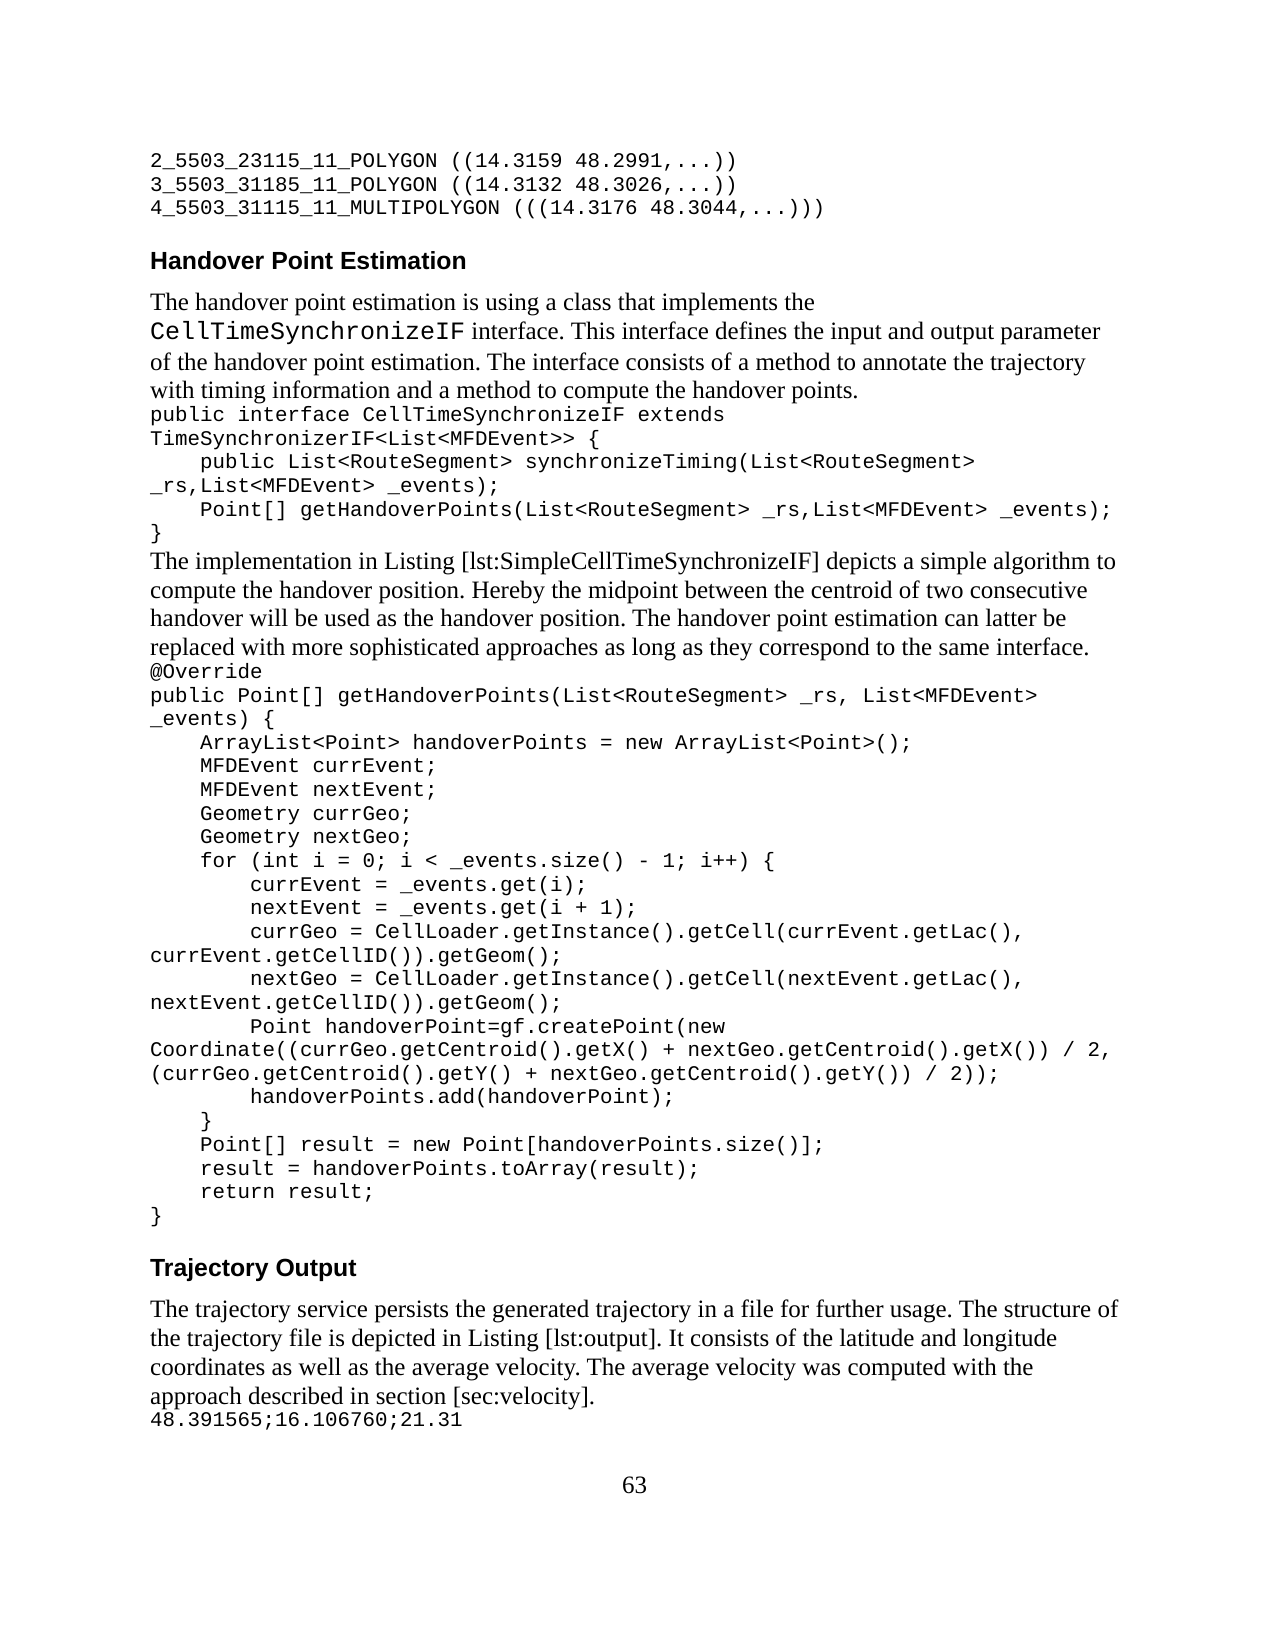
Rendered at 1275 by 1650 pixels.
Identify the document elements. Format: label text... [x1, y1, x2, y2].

text public interface CellTimeSynchronizeIF extends TimeSynchronizerIF<List<MFDEvent>> { [150, 404, 1125, 451]
text MFDEvent currEvent; [150, 756, 1125, 779]
text } [150, 1205, 1125, 1228]
text The handover point estimation is using a class that implements the CellTimeSynchronizeIF interface. This interface defines the input and output parameter of the handover point estimation. The interface consists of a method to annotate the trajectory with timing information and a method to compute the handover points. [150, 287, 1125, 404]
text } [150, 1110, 1125, 1134]
text Geometry currGeo; [150, 803, 1125, 826]
text nextEvent = _events.get(i + 1); [150, 897, 1125, 921]
text handoverPoints.add(handoverPoint); [150, 1087, 1125, 1110]
text nextGeo = CellLoader.getInstance().getCell(nextEvent.getLac(), nextEvent.getCellID()).getGeom(); [150, 968, 1125, 1016]
text return result; [150, 1181, 1125, 1205]
text 2_5503_23115_11_POLYGON ((14.3159 48.2991,...)) [150, 150, 1125, 174]
text MFDEvent nextEvent; [150, 779, 1125, 803]
text result = handoverPoints.toArray(result); [150, 1157, 1125, 1181]
text Point[] result = new Point[handoverPoints.size()]; [150, 1134, 1125, 1157]
text Geometry nextGeo; [150, 826, 1125, 850]
text 4_5503_31115_11_MULTIPOLYGON (((14.3176 48.3044,...))) [150, 197, 1125, 221]
text 48.391565;16.106760;21.31 [150, 1409, 1125, 1433]
text public List<RouteSegment> synchronizeTiming(List<RouteSegment> _rs,List<MFDEvent> _events); [150, 451, 1125, 499]
text currGeo = CellLoader.getInstance().getCell(currEvent.getLac(), currEvent.getCellID()).getGeom(); [150, 921, 1125, 968]
text 3_5503_31185_11_POLYGON ((14.3132 48.3026,...)) [150, 174, 1125, 197]
text ArrayList<Point> handoverPoints = new ArrayList<Point>(); [150, 732, 1125, 756]
subtitle Trajectory Output [150, 1253, 1125, 1282]
text @Override [150, 661, 1125, 684]
text Point handoverPoint=gf.createPoint(new Coordinate((currGeo.getCentroid().getX() + nextGeo.getCentroid().getX()) / 2, (currGeo.getCentroid().getY() + nextGeo.getCentroid().getY()) / 2)); [150, 1016, 1125, 1087]
text The trajectory service persists the generated trajectory in a file for further usage. The structure of the trajectory file is depicted in Listing [lst:output]. It consists of the latitude and longitude coordinates as well as the average velocity. The average velocity was computed with the approach described in section [sec:velocity]. [150, 1294, 1125, 1409]
text public Point[] getHandoverPoints(List<RouteSegment> _rs, List<MFDEvent> _events) { [150, 684, 1125, 732]
text The implementation in Listing [lst:SimpleCellTimeSynchronizeIF] depicts a simple algorithm to compute the handover position. Hereby the midpoint between the centroid of two consecutive handover will be used as the handover position. The handover point estimation can latter be replaced with more sophisticated approaches as long as they correspond to the same interface. [150, 546, 1125, 661]
text } [150, 522, 1125, 546]
text for (int i = 0; i < _events.size() - 1; i++) { [150, 850, 1125, 874]
text currEvent = _events.get(i); [150, 874, 1125, 897]
text Point[] getHandoverPoints(List<RouteSegment> _rs,List<MFDEvent> _events); [150, 499, 1125, 522]
subtitle Handover Point Estimation [150, 246, 1125, 274]
